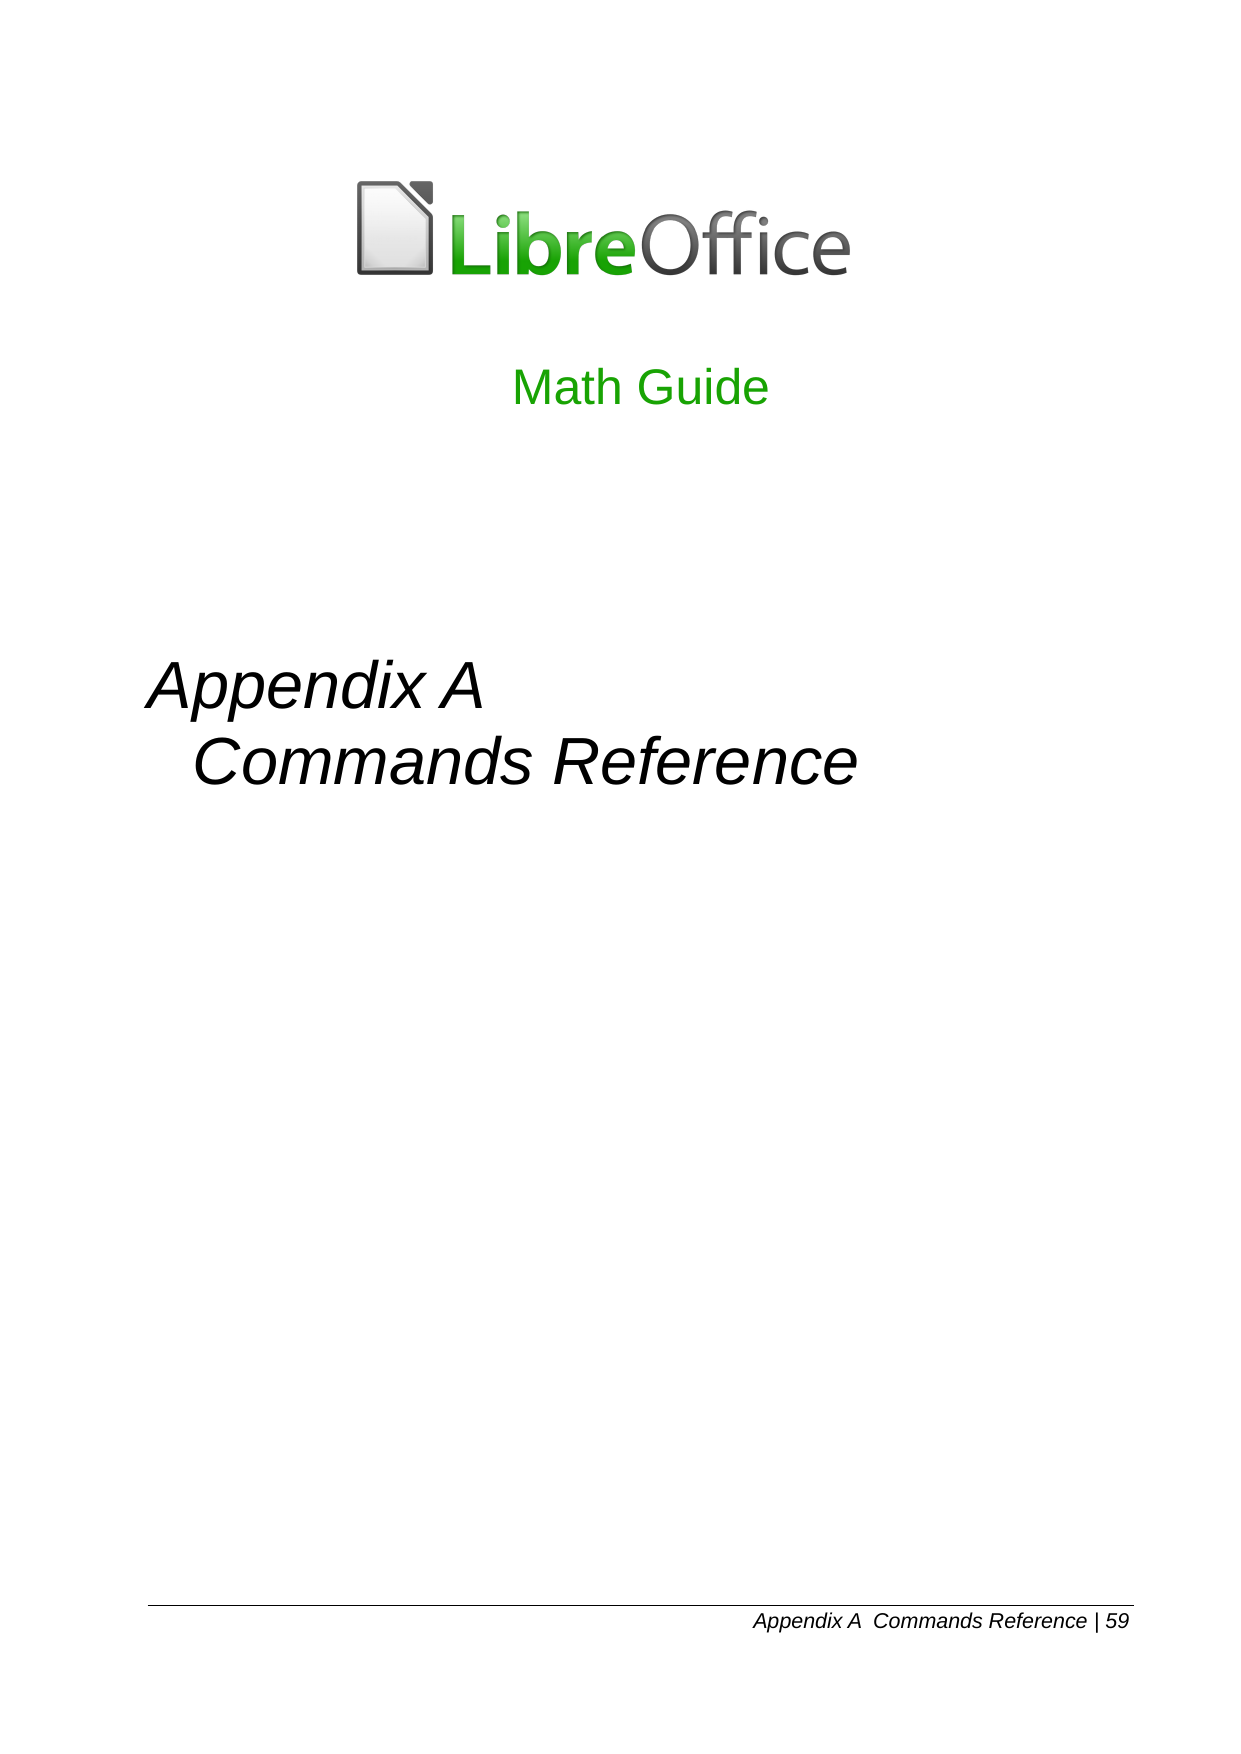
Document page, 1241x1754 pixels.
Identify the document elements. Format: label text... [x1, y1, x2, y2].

text Math Guide [148, 357, 1134, 415]
picture [352, 177, 853, 282]
title Appendix A Commands Reference [148, 646, 1134, 799]
